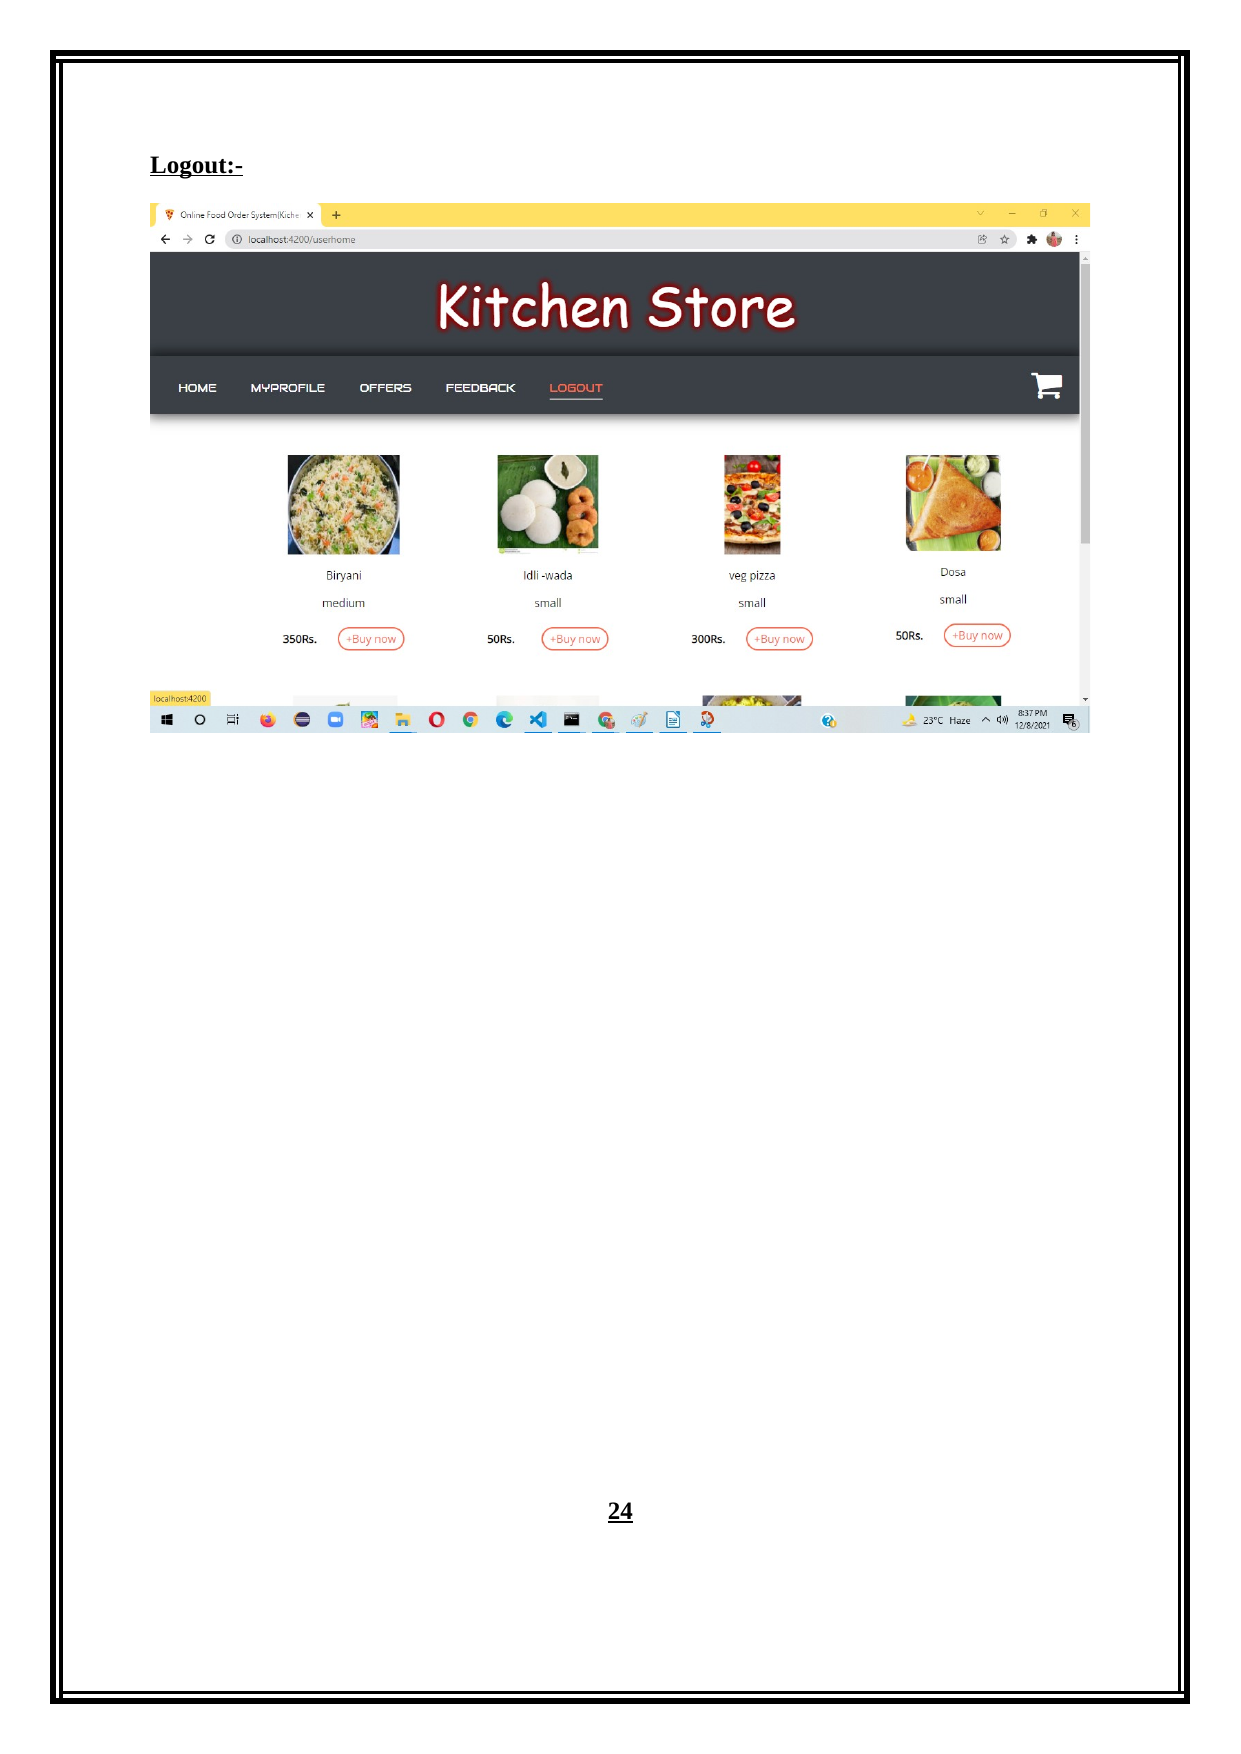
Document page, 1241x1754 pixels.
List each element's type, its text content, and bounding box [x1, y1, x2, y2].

text Logout:- [150, 150, 1090, 179]
picture [150, 203, 1091, 733]
text 24 [150, 1496, 1090, 1525]
